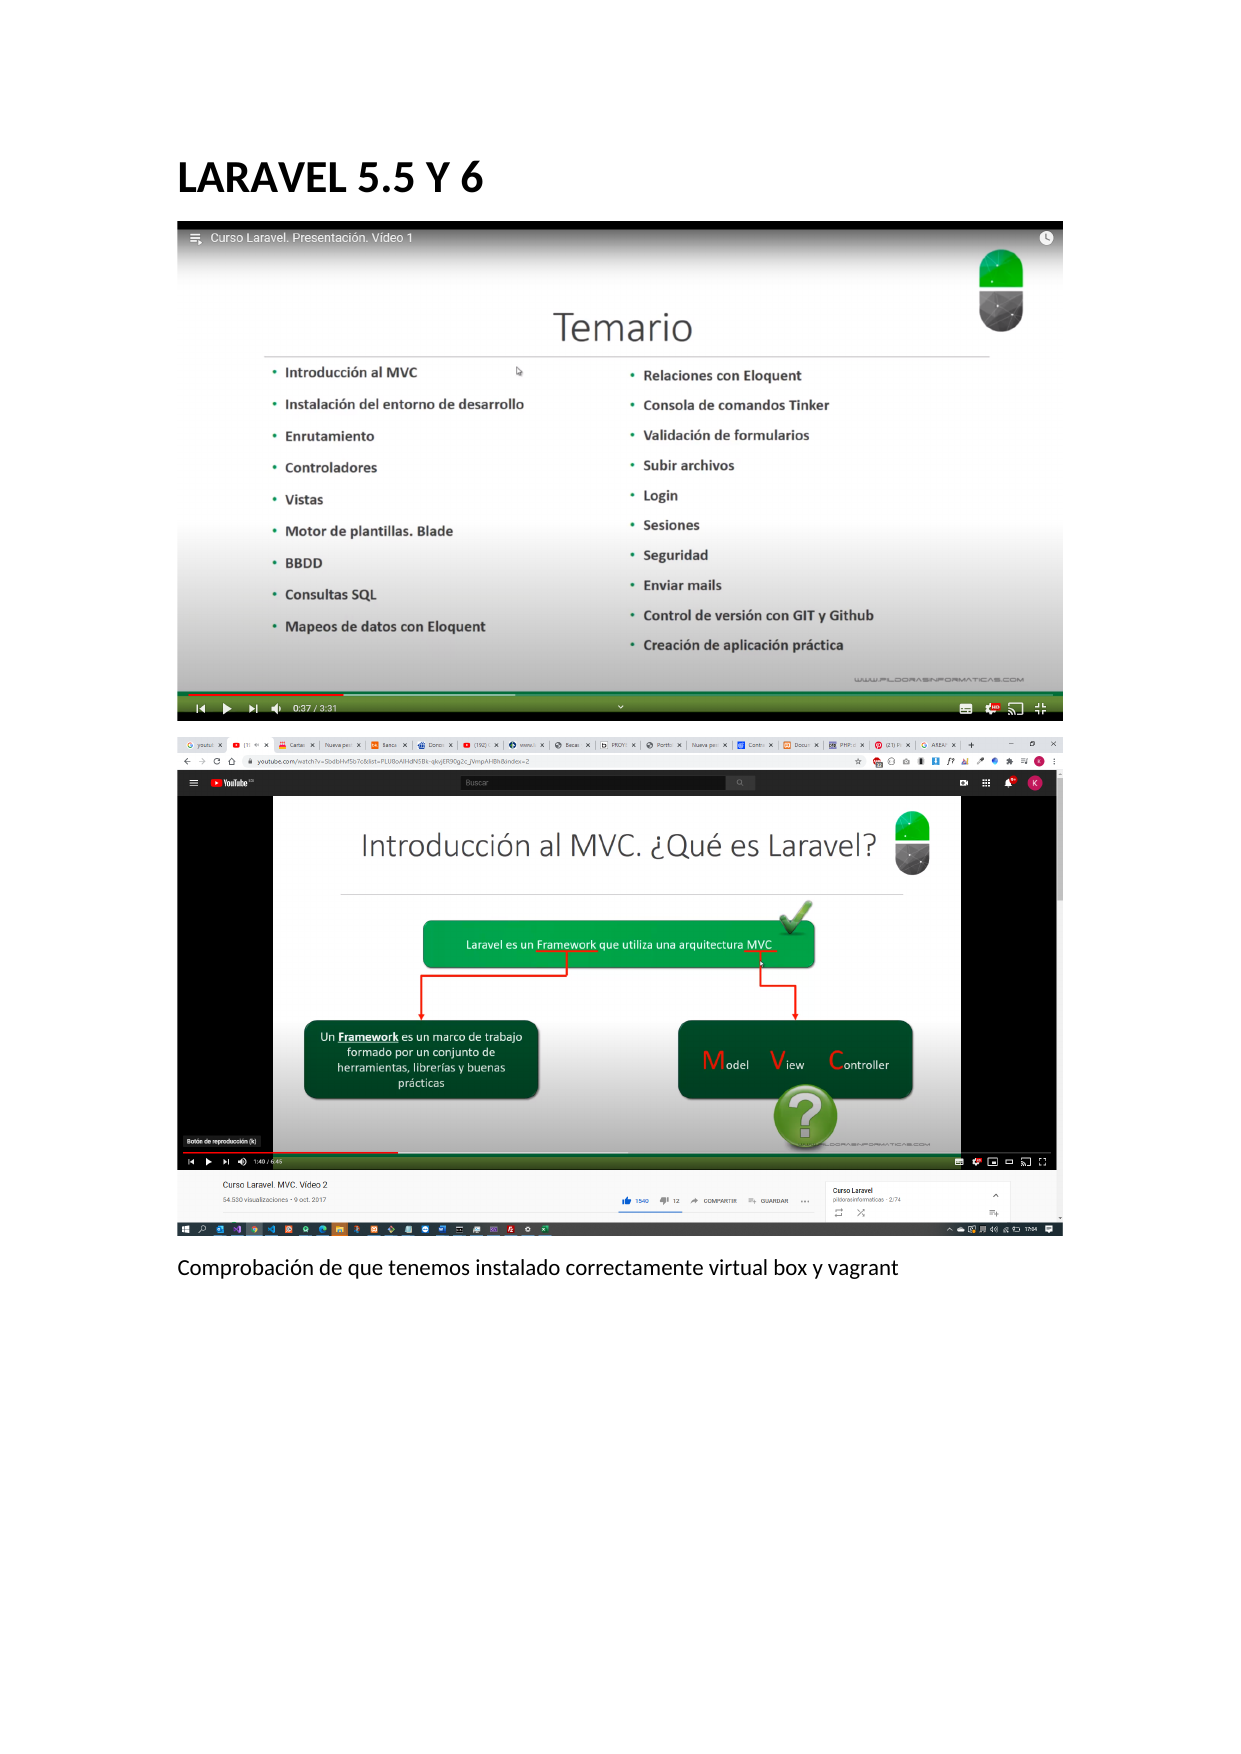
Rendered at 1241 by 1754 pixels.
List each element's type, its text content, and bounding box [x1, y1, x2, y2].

text LARAVEL 5.5 Y 6 [177, 148, 1063, 203]
text Comprobación de que tenemos instalado correctamente virtual box y vagrant [177, 1253, 1063, 1282]
